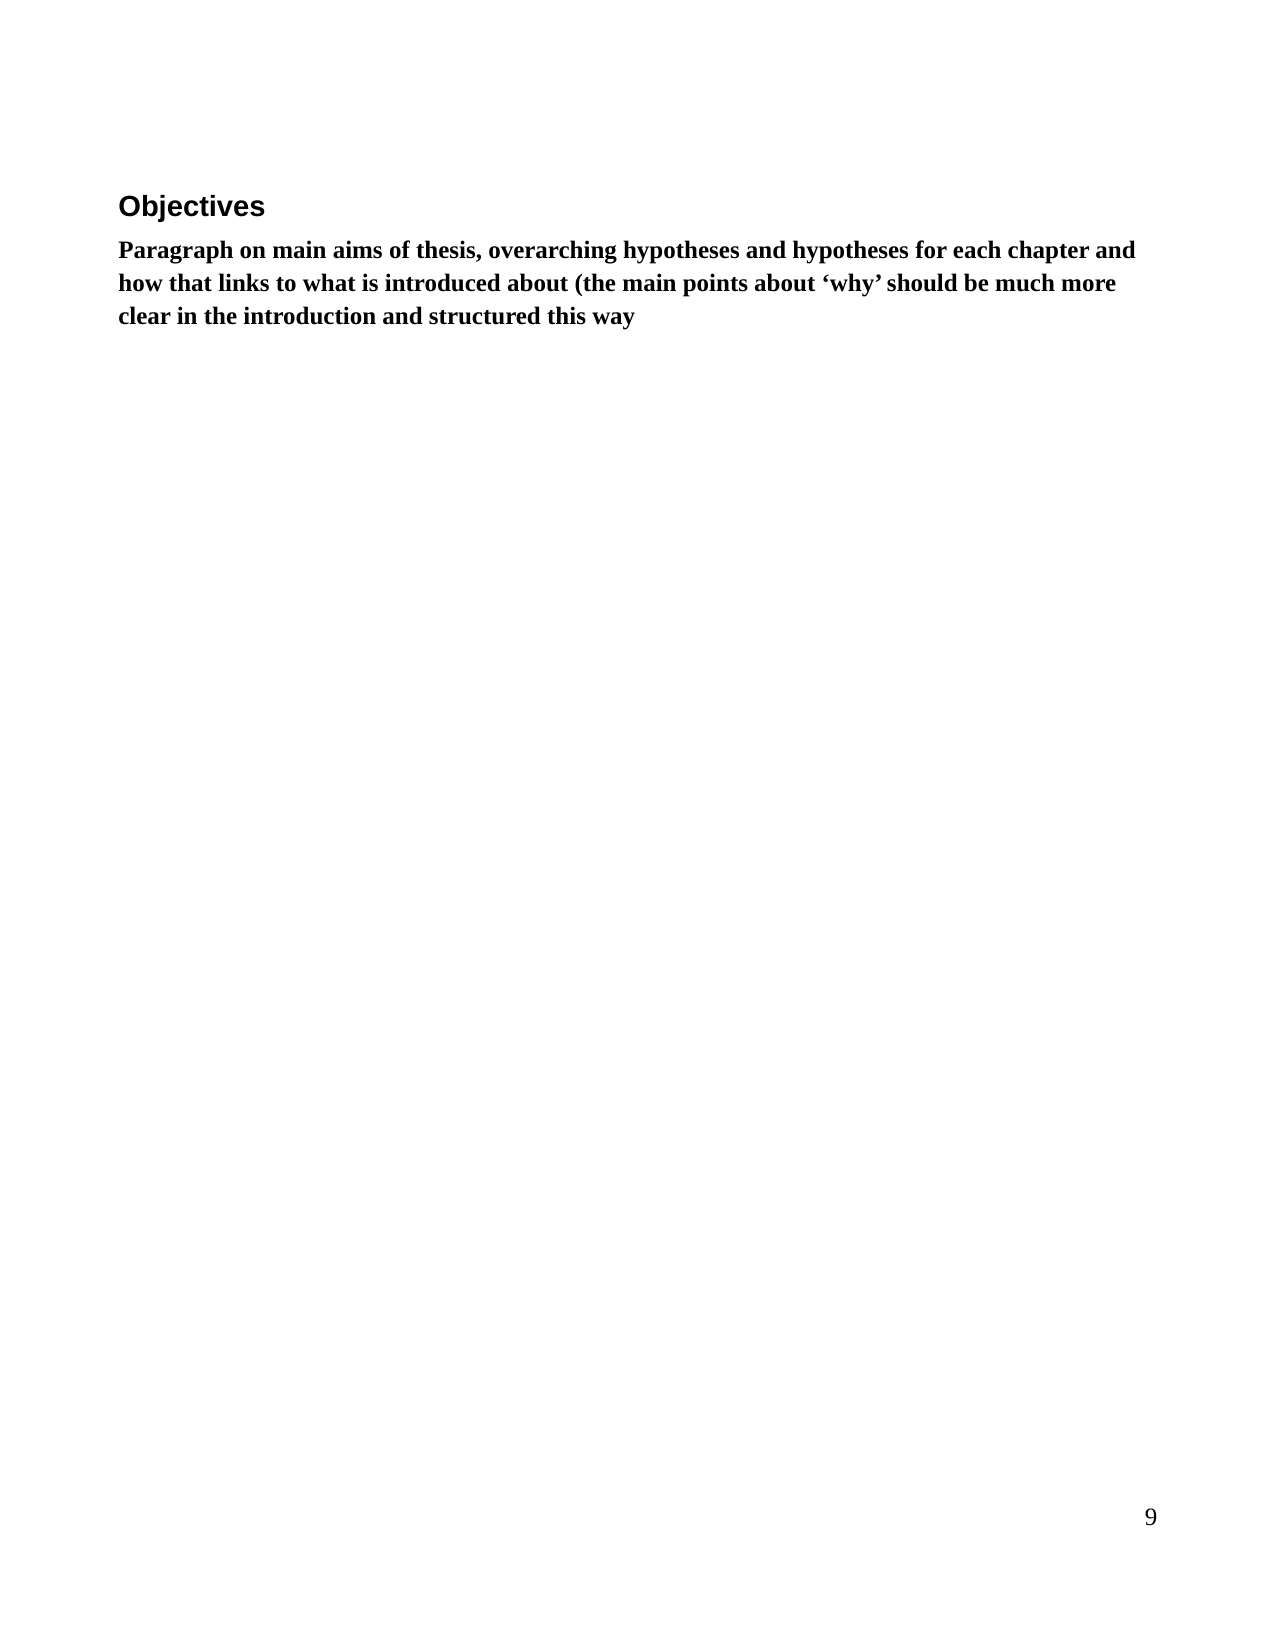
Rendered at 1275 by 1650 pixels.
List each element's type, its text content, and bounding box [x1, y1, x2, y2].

text Paragraph on main aims of thesis, overarching hypotheses and hypotheses for each chapter and how that links to what is introduced about (the main points about ‘why’ should be much more clear in the introduction and structured this way [118, 235, 1157, 330]
subtitle Objectives [118, 189, 1157, 223]
